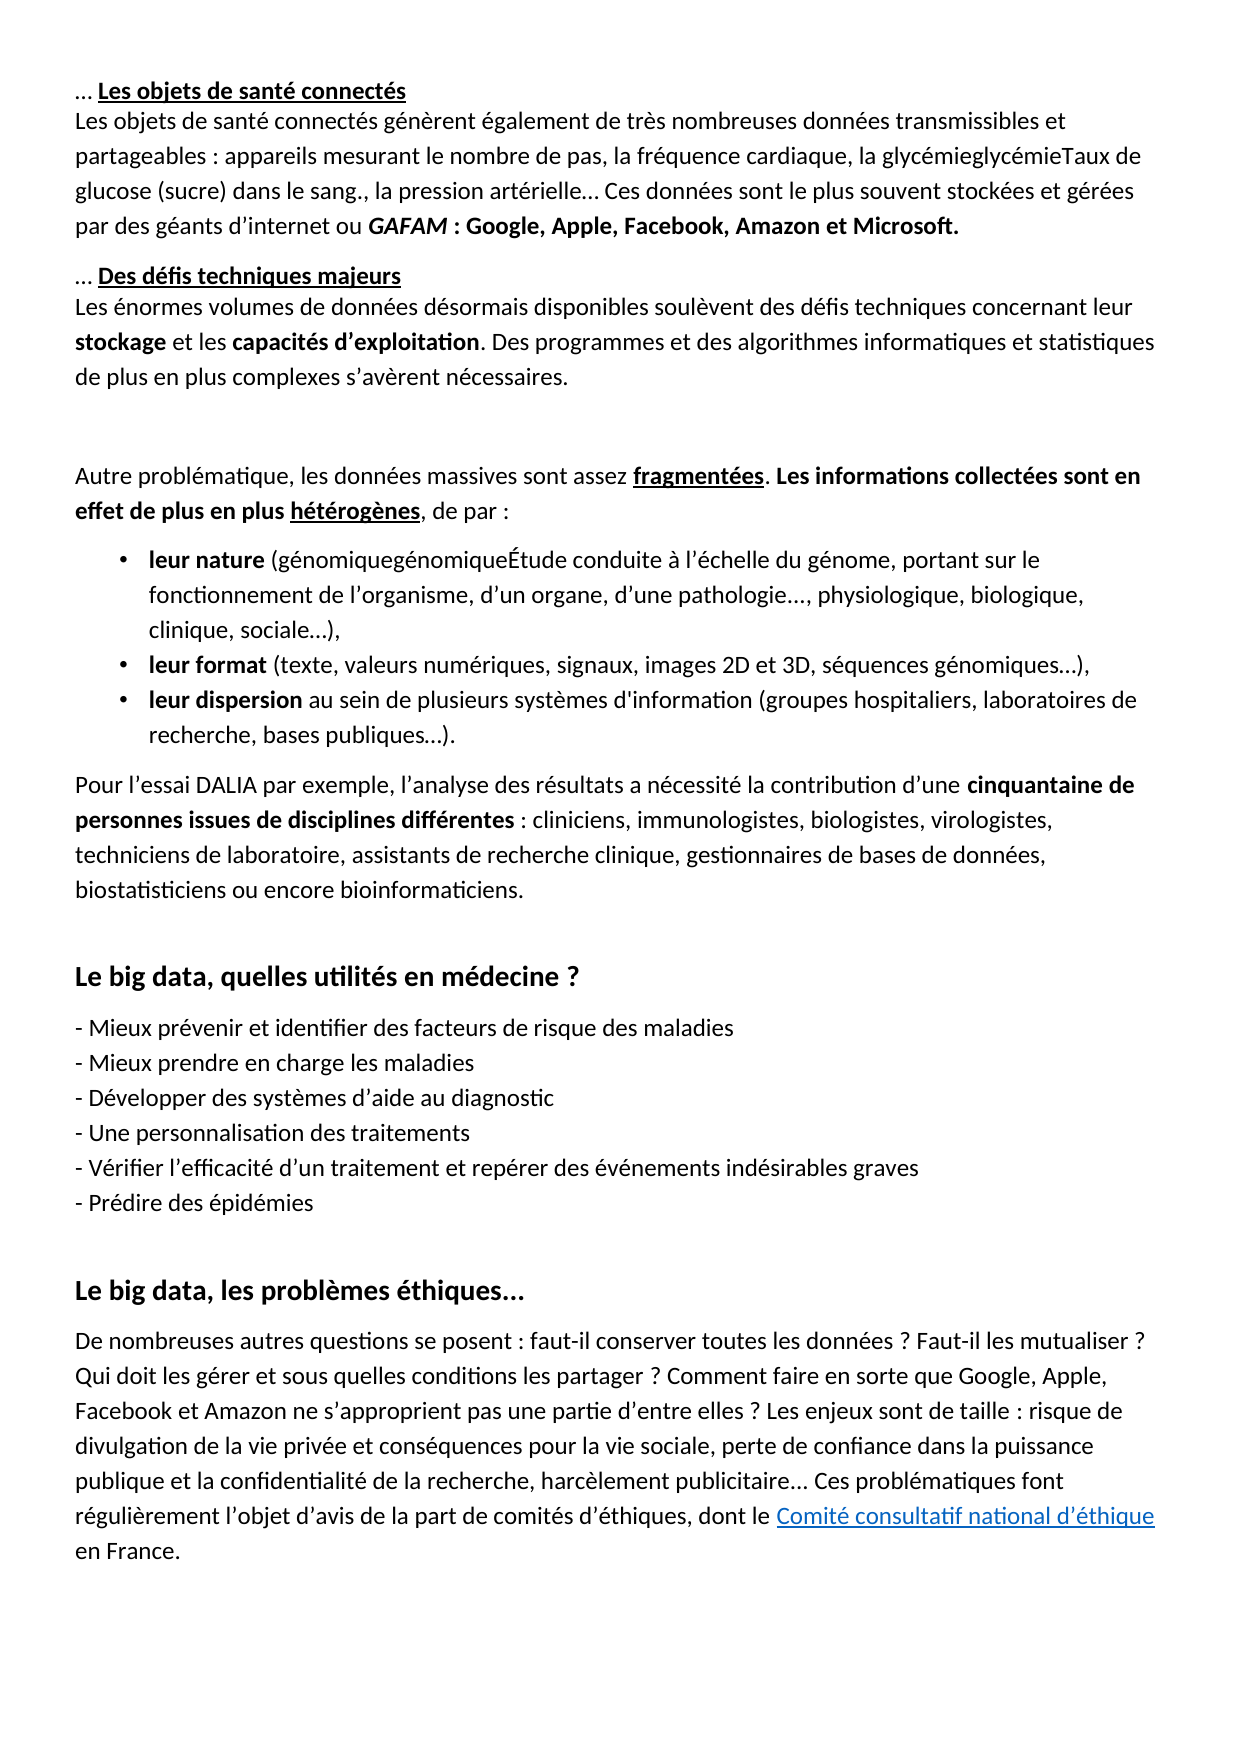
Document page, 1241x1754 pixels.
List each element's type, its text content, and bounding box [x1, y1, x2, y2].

list leur nature (génomiquegénomiqueÉtude conduite à l’échelle du génome, portant sur le fonctionnement de l’organisme, d’un organe, d’une pathologie..., physiologique, biologique, clinique, sociale…), [119, 544, 1165, 645]
text - Développer des systèmes d’aide au diagnostic [75, 1082, 1165, 1112]
text Les objets de santé connectés génèrent également de très nombreuses données transmissibles et partageables : appareils mesurant le nombre de pas, la fréquence cardiaque, la glycémieglycémieTaux de glucose (sucre) dans le sang., la pression artérielle… Ces données sont le plus souvent stockées et gérées par des géants d’internet ou GAFAM : Google, Apple, Facebook, Amazon et Microsoft. [75, 106, 1165, 241]
subtitle Le big data, quelles utilités en médecine ? [75, 958, 1165, 994]
list leur dispersion au sein de plusieurs systèmes d'information (groupes hospitaliers, laboratoires de recherche, bases publiques…). [119, 684, 1165, 750]
text - Prédire des épidémies [75, 1187, 1165, 1217]
subtitle Le big data, les problèmes éthiques... [75, 1272, 1165, 1307]
text Pour l’essai DALIA par exemple, l’analyse des résultats a nécessité la contribution d’une cinquantaine de personnes issues de disciplines différentes : cliniciens, immunologistes, biologistes, virologistes, techniciens de laboratoire, assistants de recherche clinique, gestionnaires de bases de données, biostatisticiens ou encore bioinformaticiens. [75, 769, 1165, 904]
text - Vérifier l’efficacité d’un traitement et repérer des événements indésirables graves [75, 1152, 1165, 1182]
text … Des défis techniques majeurs [75, 260, 1165, 291]
text … Les objets de santé connectés [75, 75, 1165, 106]
text - Mieux prendre en charge les maladies [75, 1047, 1165, 1077]
text - Mieux prévenir et identifier des facteurs de risque des maladies [75, 1012, 1165, 1042]
text De nombreuses autres questions se posent : faut-il conserver toutes les données ? Faut-il les mutualiser ? Qui doit les gérer et sous quelles conditions les partager ? Comment faire en sorte que Google, Apple, Facebook et Amazon ne s’approprient pas une partie d’entre elles ? Les enjeux sont de taille : risque de divulgation de la vie privée et conséquences pour la vie sociale, perte de confiance dans la puissance publique et la confidentialité de la recherche, harcèlement publicitaire... Ces problématiques font régulièrement l’objet d’avis de la part de comités d’éthiques, dont le Comité consultatif national d’éthique en France. [75, 1325, 1165, 1566]
text - Une personnalisation des traitements [75, 1117, 1165, 1147]
text Autre problématique, les données massives sont assez fragmentées. Les informations collectées sont en effet de plus en plus hétérogènes, de par : [75, 460, 1165, 525]
list leur format (texte, valeurs numériques, signaux, images 2D et 3D, séquences génomiques…), [119, 649, 1165, 680]
text Les énormes volumes de données désormais disponibles soulèvent des défis techniques concernant leur stockage et les capacités d’exploitation. Des programmes et des algorithmes informatiques et statistiques de plus en plus complexes s’avèrent nécessaires. [75, 291, 1165, 391]
